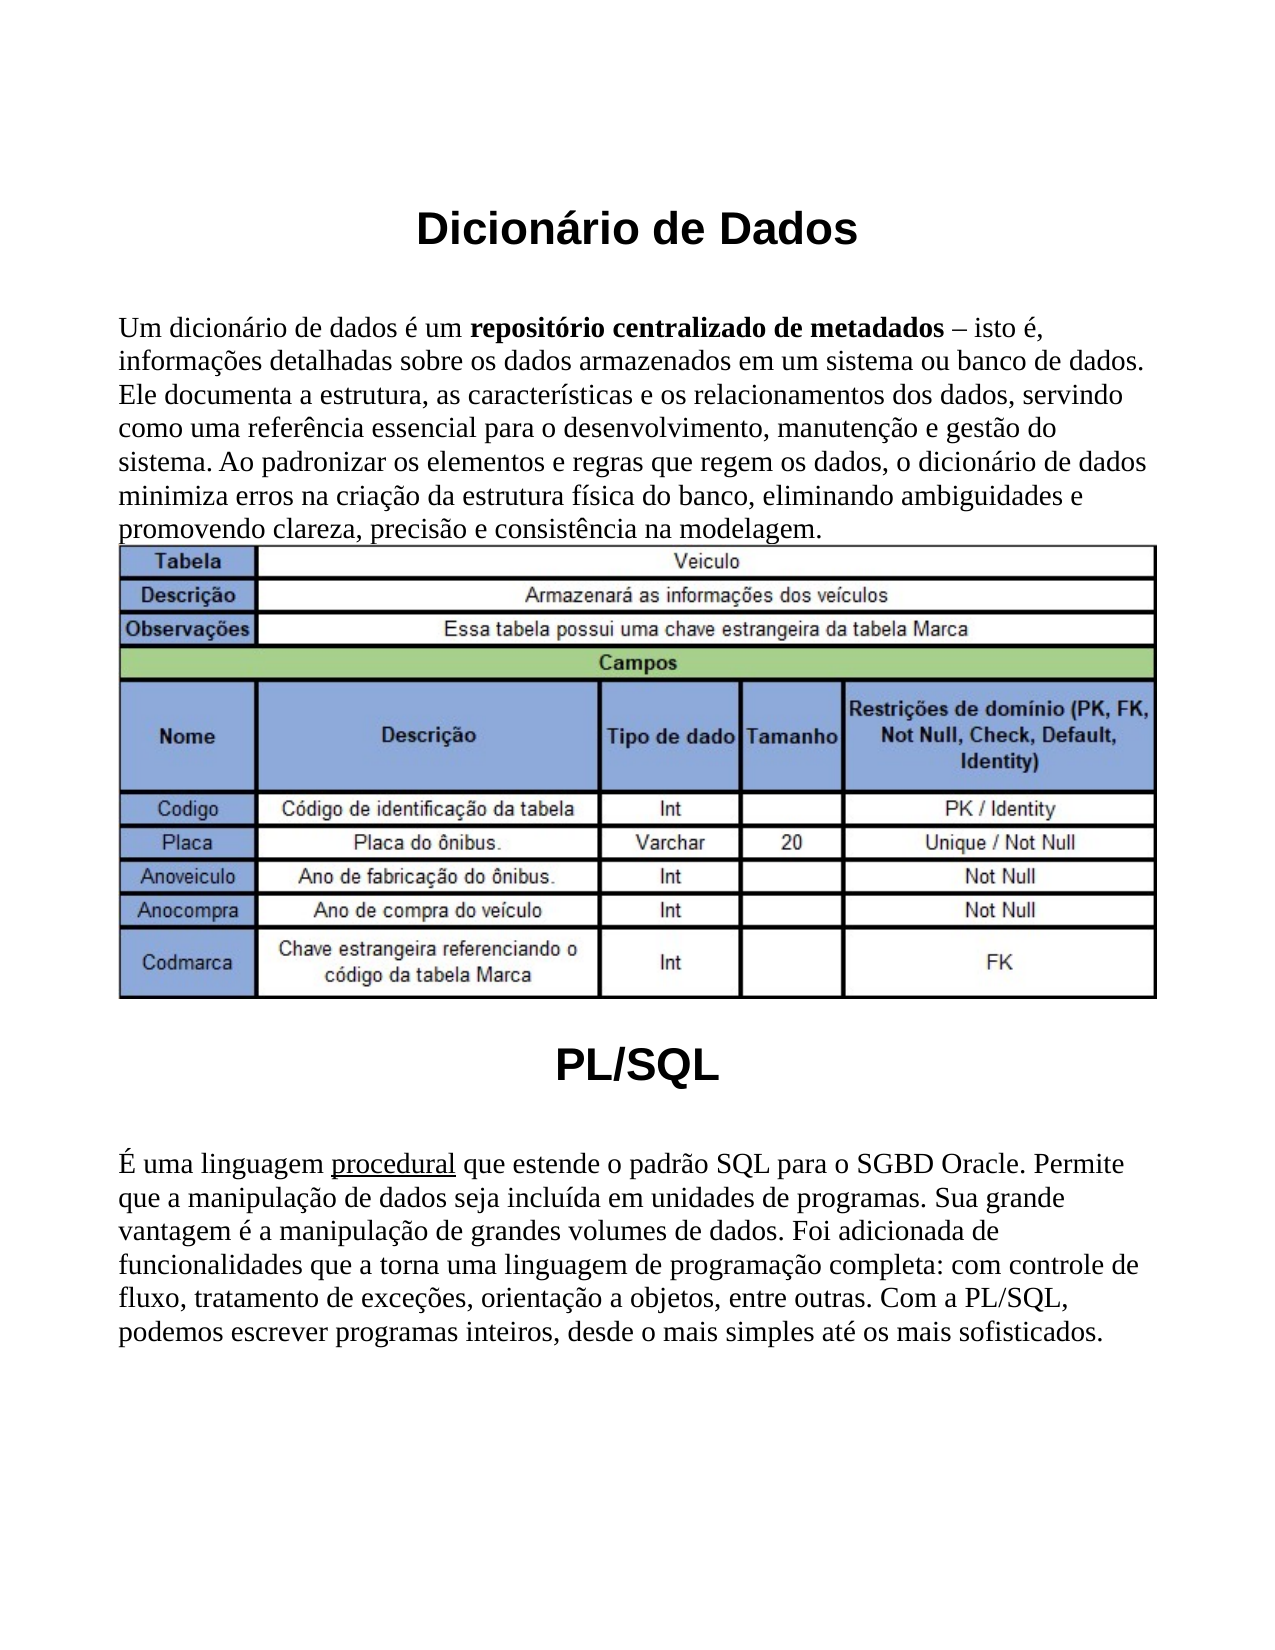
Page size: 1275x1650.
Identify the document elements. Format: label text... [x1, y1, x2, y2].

subtitle PL/SQL [118, 1038, 1157, 1090]
text É uma linguagem procedural que estende o padrão SQL para o SGBD Oracle. Permite que a manipulação de dados seja incluída em unidades de programas. Sua grande vantagem é a manipulação de grandes volumes de dados. Foi adicionada de funcionalidades que a torna uma linguagem de programação completa: com controle de fluxo, tratamento de exceções, orientação a objetos, entre outras. Com a PL/SQL, podemos escrever programas inteiros, desde o mais simples até os mais sofisticados. [118, 1146, 1157, 1347]
subtitle Dicionário de Dados [118, 201, 1157, 254]
picture [118, 544, 1157, 999]
text Um dicionário de dados é um repositório centralizado de metadados – isto é, informações detalhadas sobre os dados armazenados em um sistema ou banco de dados. Ele documenta a estrutura, as características e os relacionamentos dos dados, servindo como uma referência essencial para o desenvolvimento, manutenção e gestão do sistema. Ao padronizar os elementos e regras que regem os dados, o dicionário de dados minimiza erros na criação da estrutura física do banco, eliminando ambiguidades e promovendo clareza, precisão e consistência na modelagem. [118, 310, 1157, 544]
